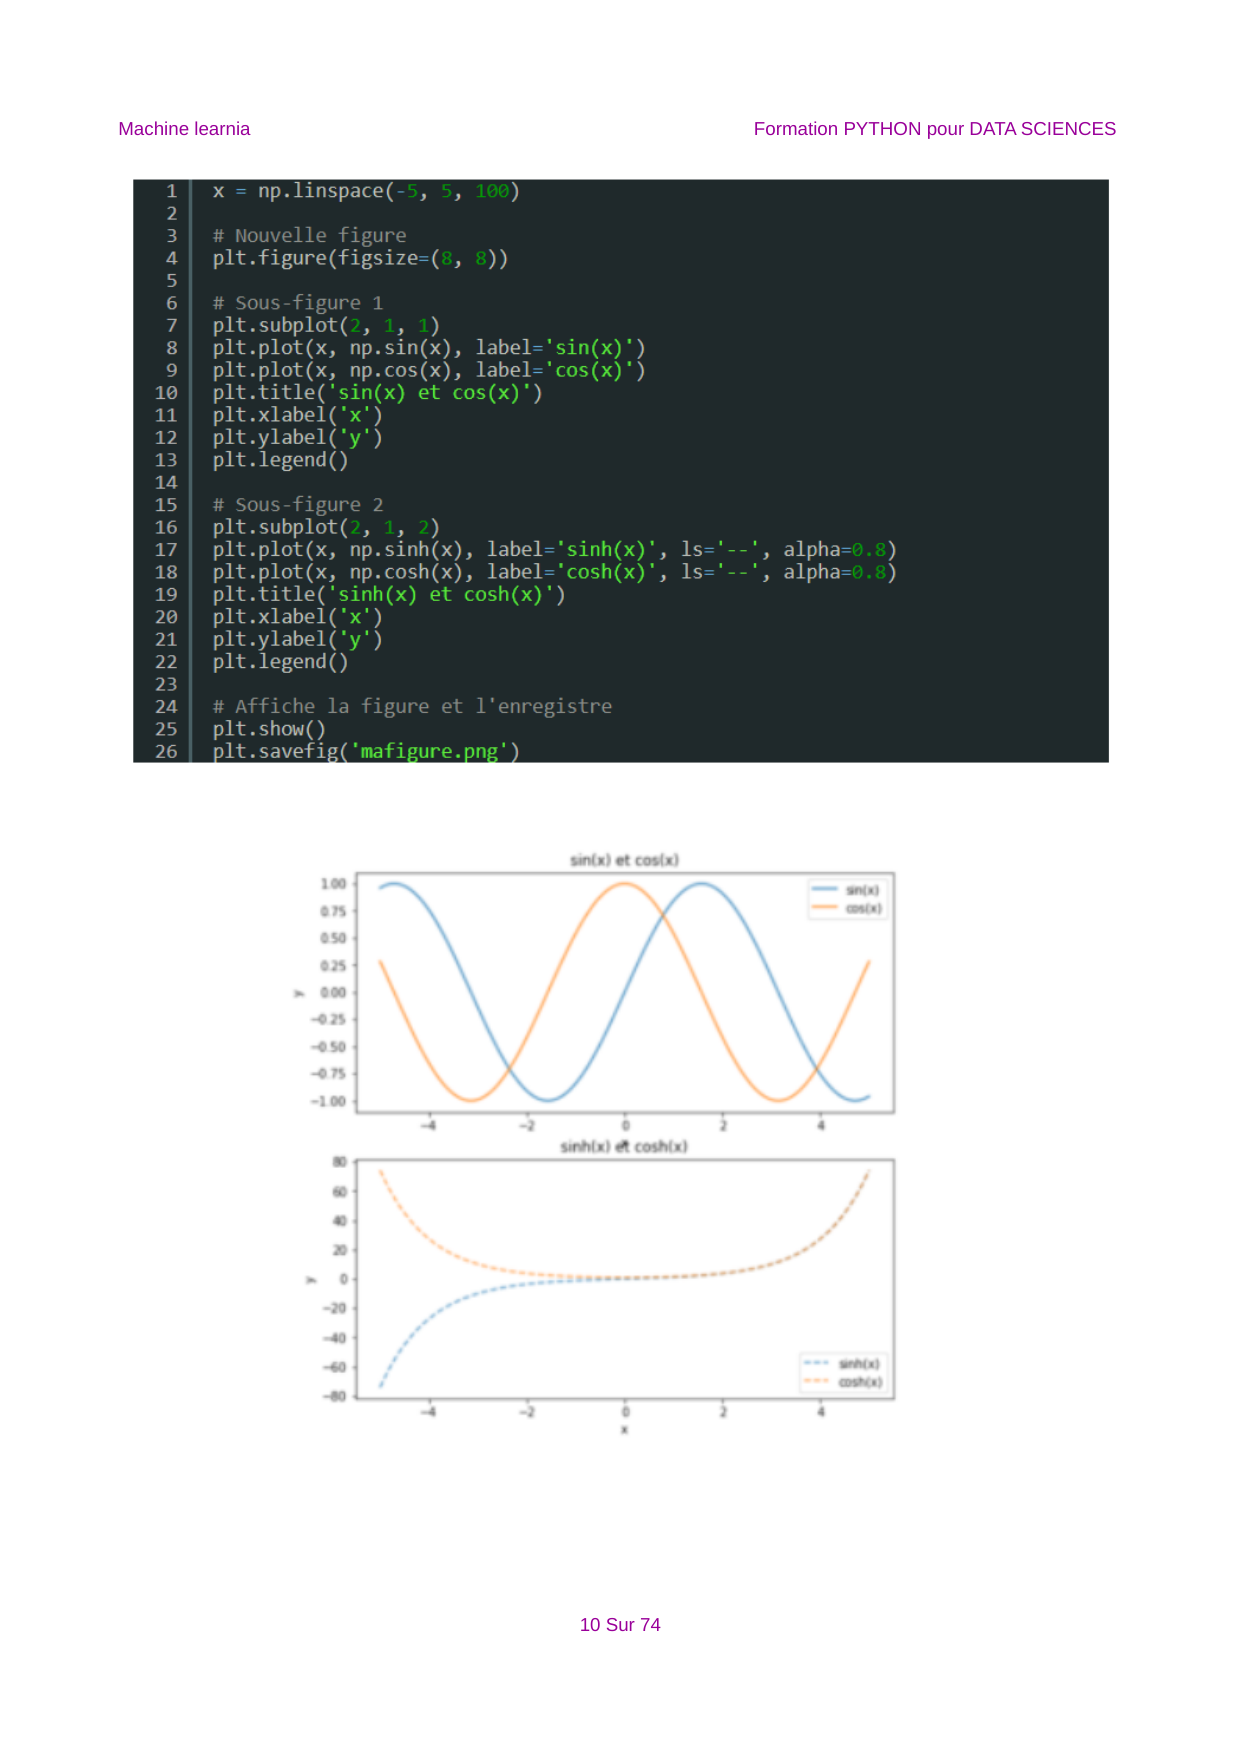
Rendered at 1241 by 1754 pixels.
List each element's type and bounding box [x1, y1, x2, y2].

picture [118, 169, 1122, 778]
picture [258, 833, 982, 1459]
